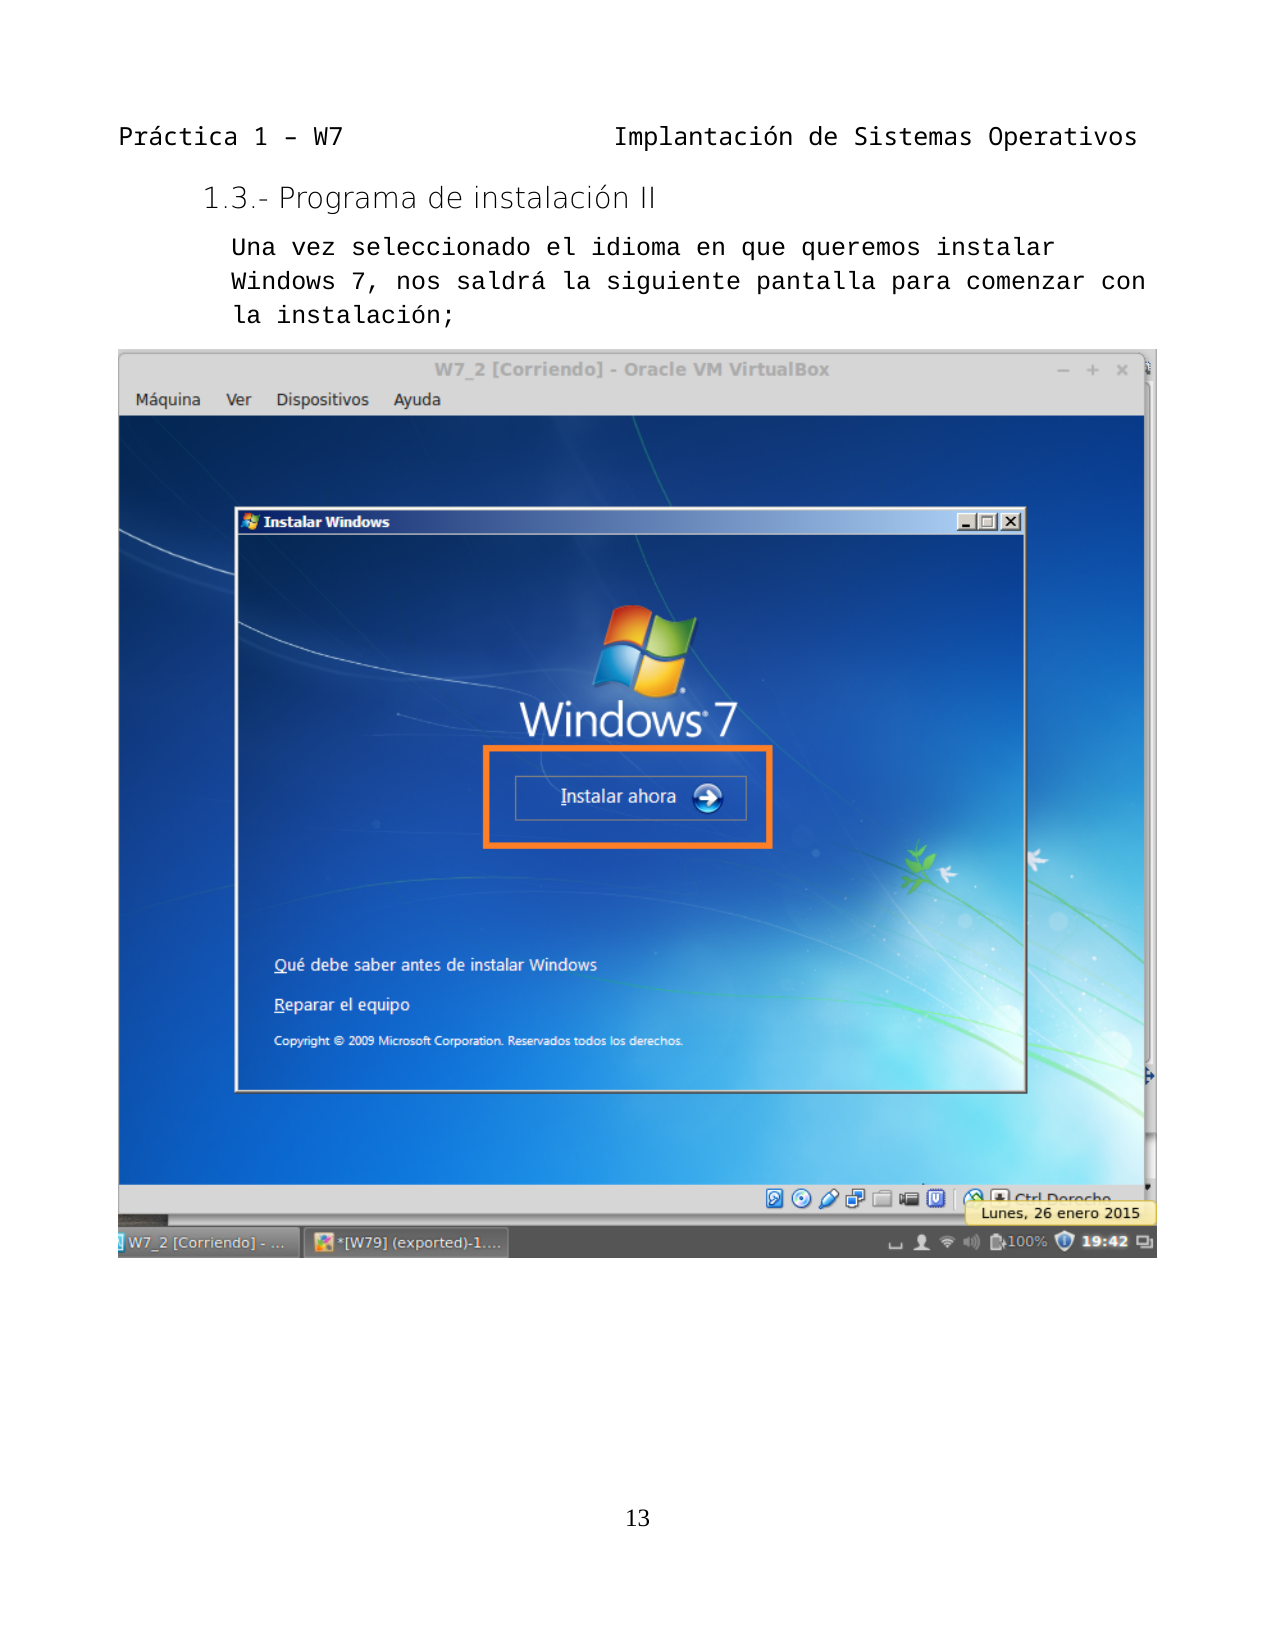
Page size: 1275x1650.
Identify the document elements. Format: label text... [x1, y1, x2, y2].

picture [118, 349, 1157, 1258]
list Programa de instalación II [193, 182, 1157, 216]
text Una vez seleccionado el idioma en que queremos instalar Windows 7, nos saldrá la siguiente pantalla para comenzar con la instalación; [231, 235, 1157, 331]
